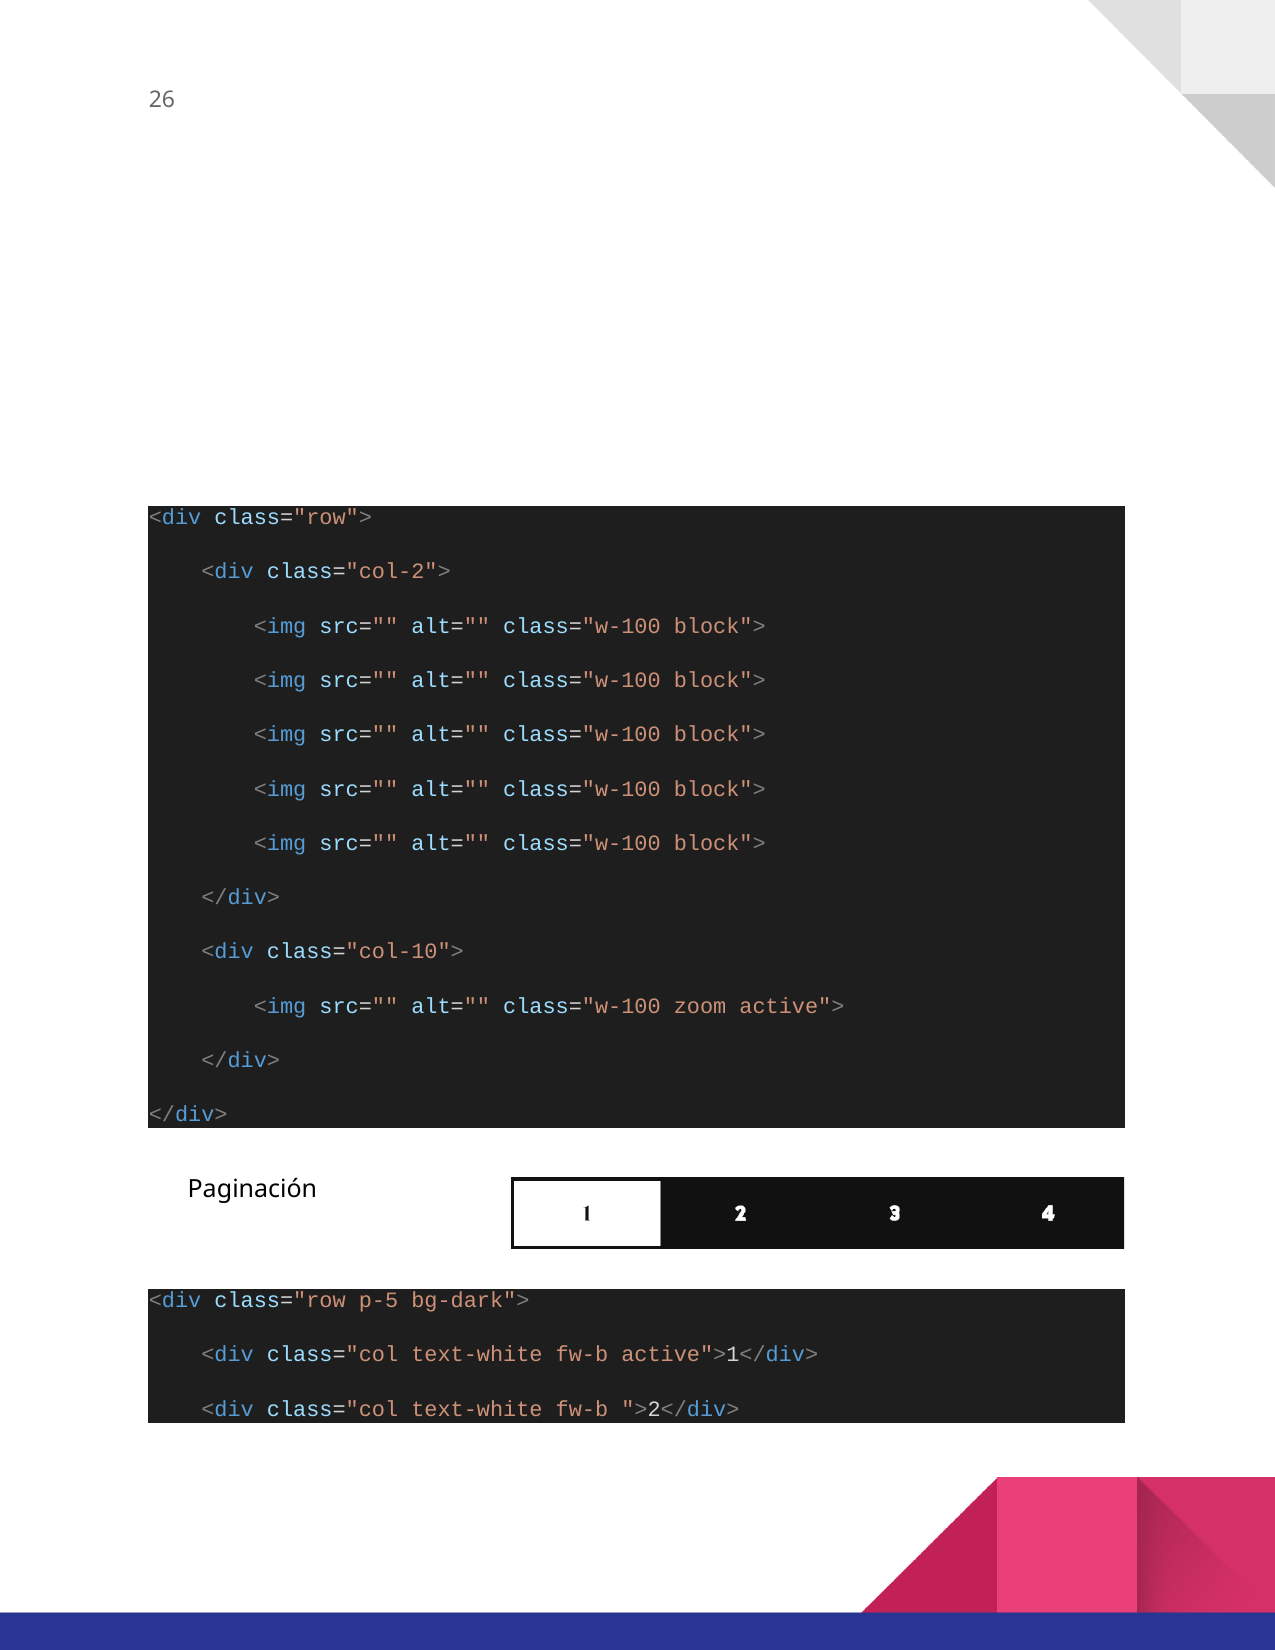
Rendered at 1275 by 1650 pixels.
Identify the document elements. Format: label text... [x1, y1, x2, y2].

text </div> [148, 1049, 1125, 1074]
text </div> [148, 886, 1125, 911]
picture [1087, 0, 1275, 188]
text <div class="col text-white fw-b active">1</div> [148, 1344, 1125, 1368]
text <div class="row p-5 bg-dark"> [148, 1289, 1125, 1314]
text <img src="" alt="" class="w-100 block"> [148, 669, 1125, 694]
text <img src="" alt="" class="w-100 block"> [148, 778, 1125, 803]
text <div class="row"> [148, 506, 1125, 531]
text <img src="" alt="" class="w-100 block"> [148, 832, 1125, 857]
picture [0, 1475, 1275, 1650]
text <div class="col-10"> [148, 941, 1125, 965]
text <img src="" alt="" class="w-100 block"> [148, 723, 1125, 748]
text <div class="col text-white fw-b ">2</div> [148, 1398, 1125, 1423]
subtitle Paginación [187, 1170, 1125, 1204]
text </div> [148, 1103, 1125, 1128]
text <img src="" alt="" class="w-100 zoom active"> [148, 995, 1125, 1020]
text <div class="col-2"> [148, 561, 1125, 586]
picture [511, 1177, 1125, 1249]
text <img src="" alt="" class="w-100 block"> [148, 615, 1125, 640]
